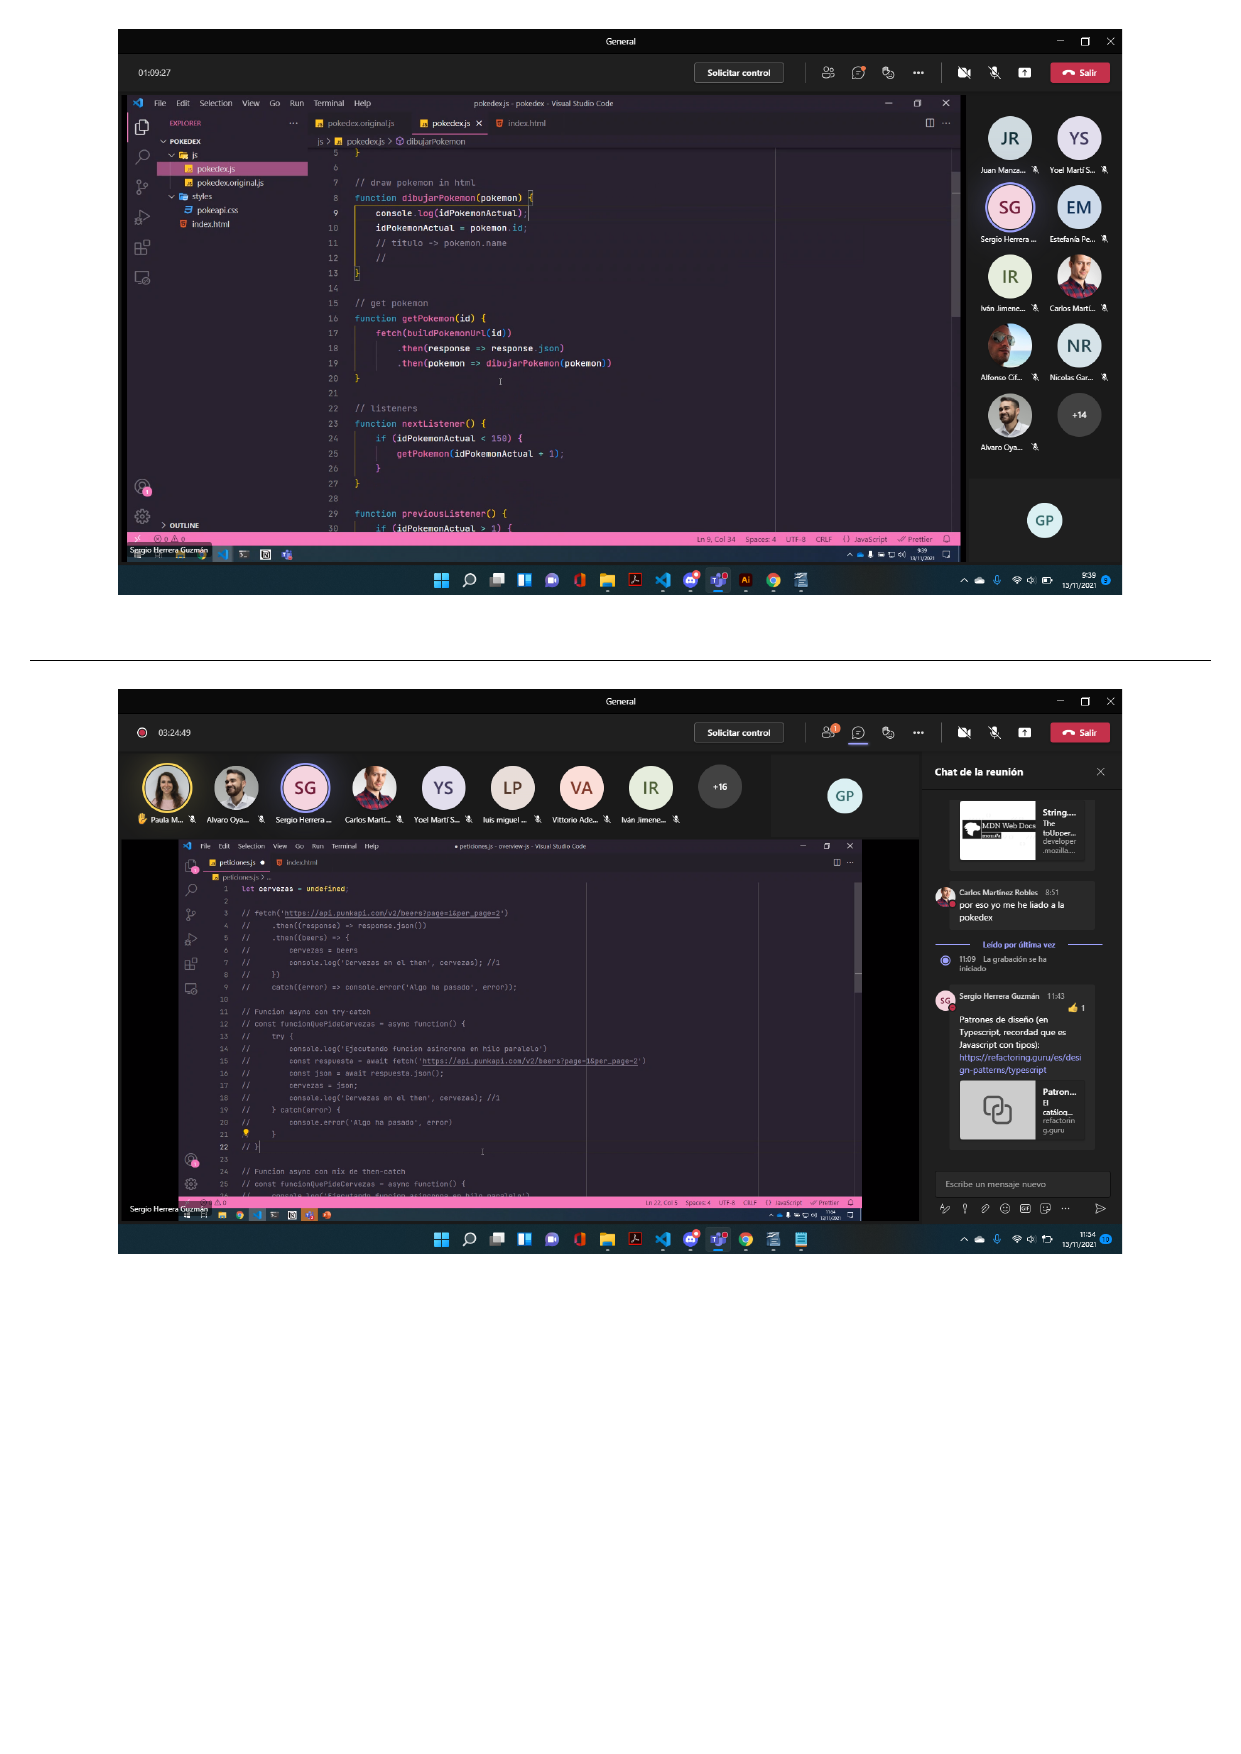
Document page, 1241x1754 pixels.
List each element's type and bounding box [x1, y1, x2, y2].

picture [118, 29, 1123, 595]
picture [118, 689, 1123, 1254]
